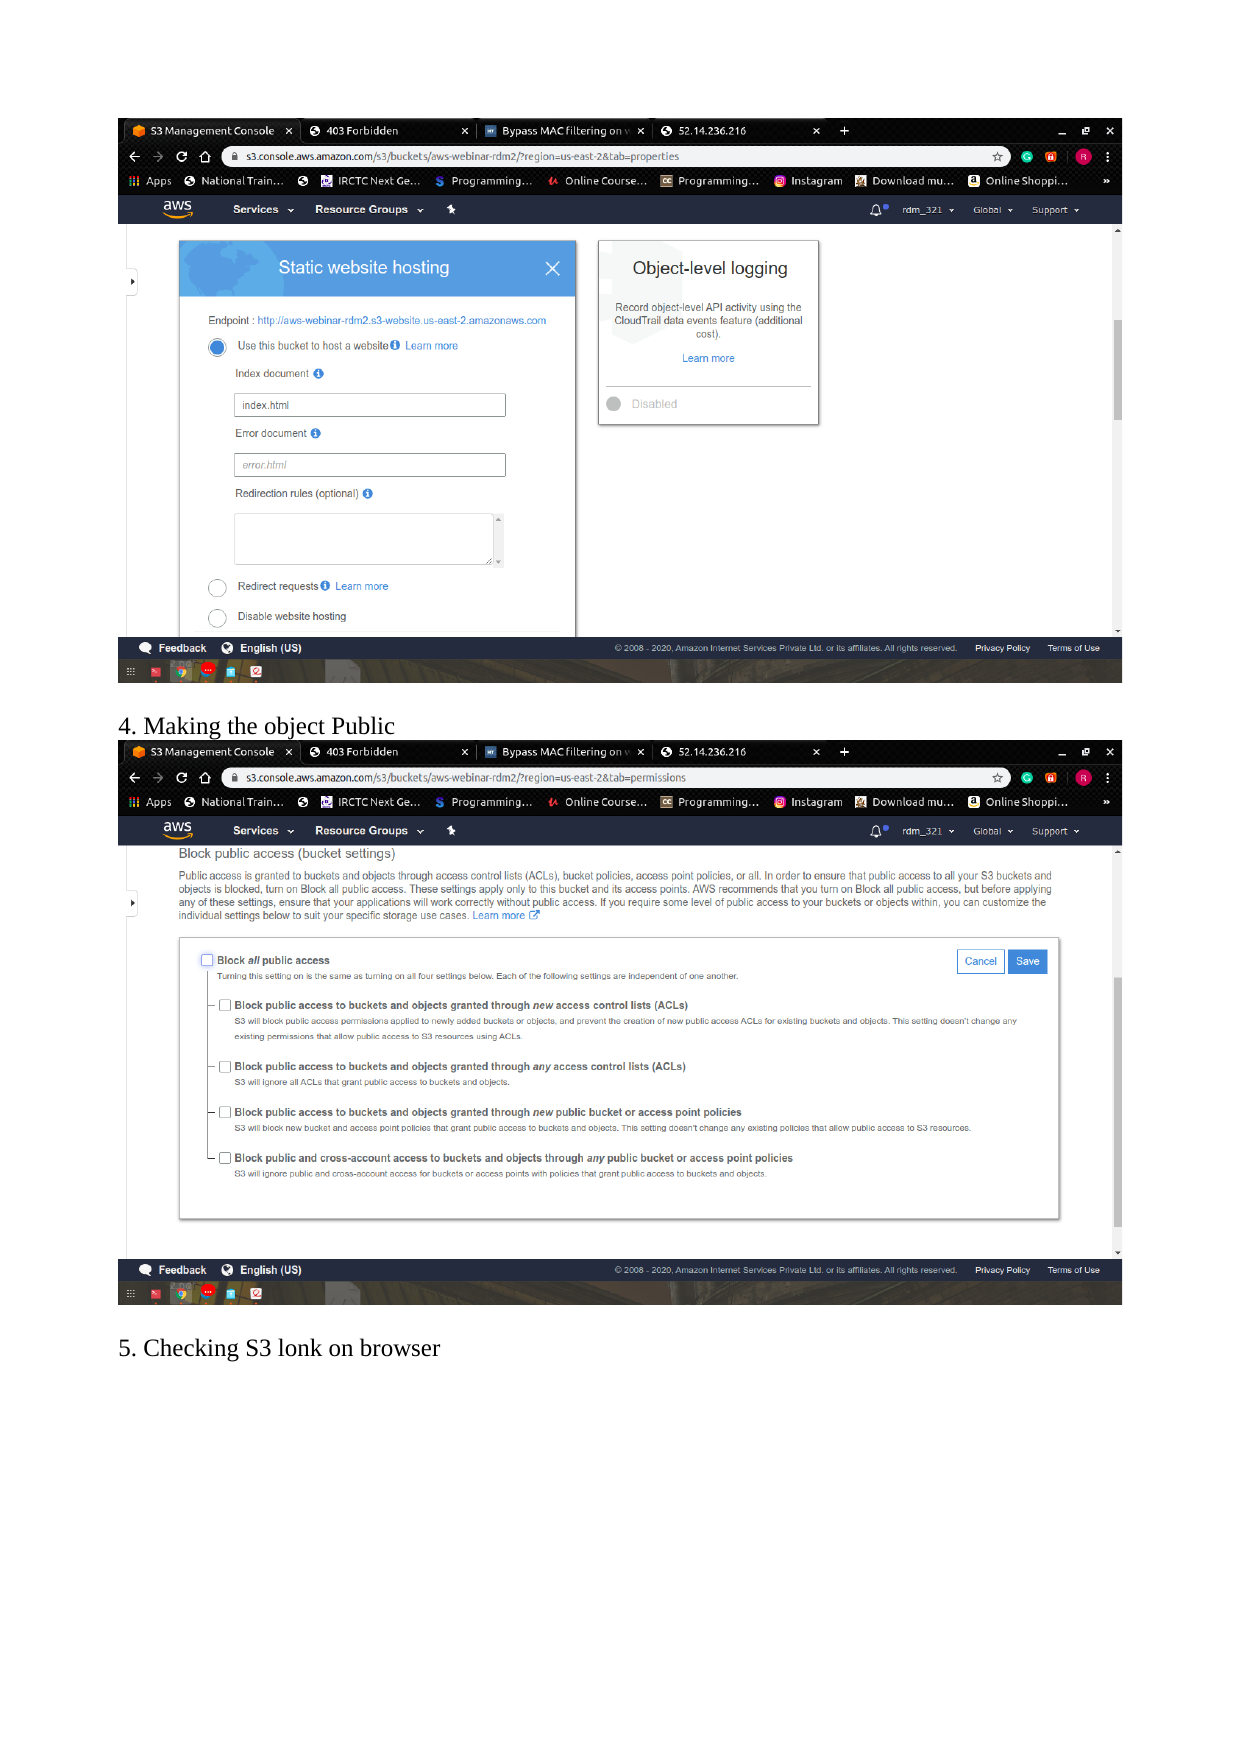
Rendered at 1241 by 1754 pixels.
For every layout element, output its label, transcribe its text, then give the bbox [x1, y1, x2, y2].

picture [118, 118, 1123, 683]
text 4. Making the object Public [118, 711, 1122, 740]
picture [118, 740, 1123, 1305]
text 5. Checking S3 lonk on browser [118, 1333, 1122, 1362]
